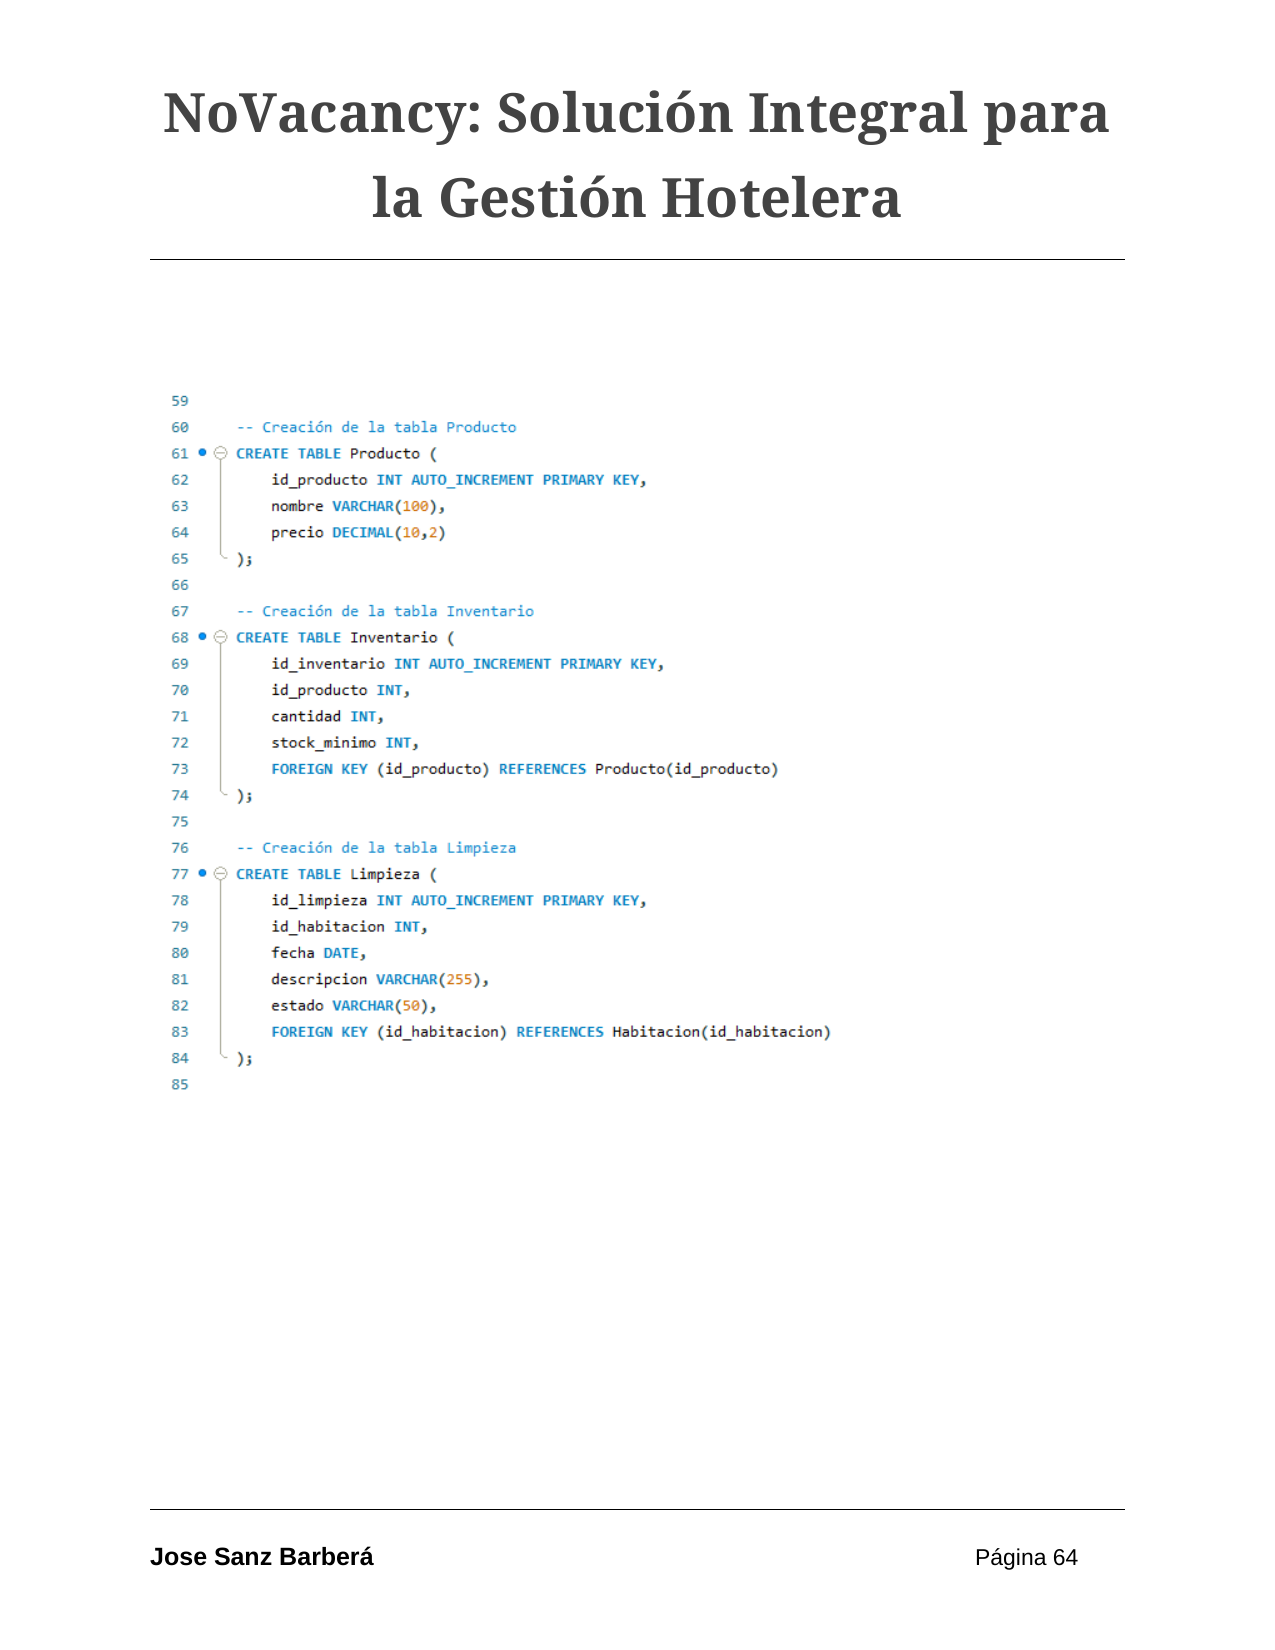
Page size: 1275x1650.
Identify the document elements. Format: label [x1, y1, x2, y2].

picture [155, 392, 963, 1092]
